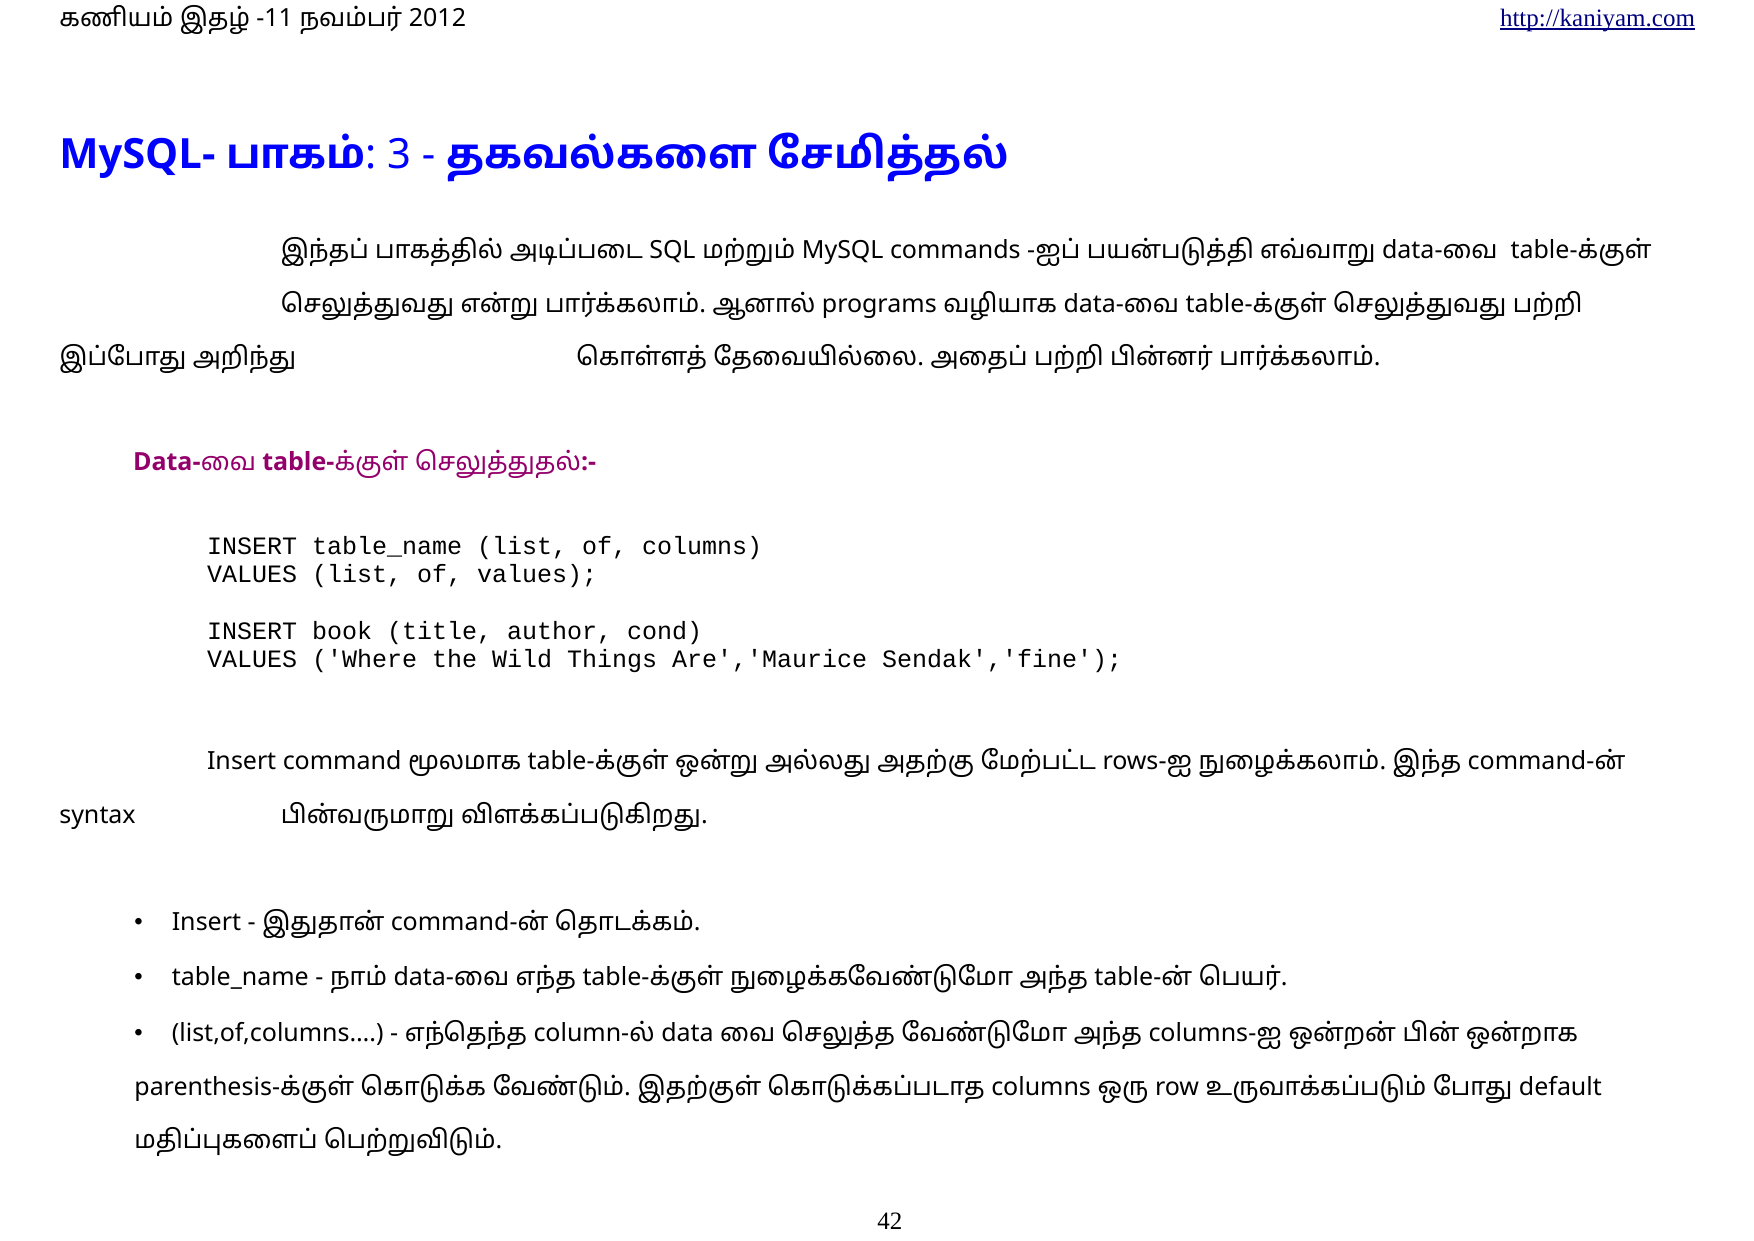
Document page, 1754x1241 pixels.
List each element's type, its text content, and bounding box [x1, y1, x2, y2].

list Insert - இதுதான் command-ன் தொடக்கம். [97, 903, 1695, 940]
list table_name - நாம் data-வை எந்த table-க்குள் நுழைக்கவேண்டுமோ அந்த table-ன் பெயர். [97, 959, 1695, 996]
text VALUES (list, of, values); [59, 562, 1695, 590]
subtitle MySQL- பாகம்: 3 - தகவல்களை சேமித்தல் [59, 123, 1695, 185]
text இந்தப் பாகத்தில் அடிப்படை SQL மற்றும் MySQL commands -ஐப் பயன்படுத்தி எவ்வாறு data-வை table-க்குள் செலுத்துவது என்று பார்க்கலாம். ஆனால் programs வழியாக data-வை table-க்குள் செலுத்துவது பற்றி இப்போது அறிந்து கொள்ளத் தேவையில்லை. அதைப் பற்றி பின்னர் பார்க்கலாம். Data-வை table-க்குள் செலுத்துதல்:- [59, 232, 1695, 481]
list (list,of,columns….) - எந்தெந்த column-ல் data வை செலுத்த வேண்டுமோ அந்த columns-ஐ ஒன்றன் பின் ஒன்றாக parenthesis-க்குள் கொடுக்க வேண்டும். இதற்குள் கொடுக்கப்படாத columns ஒரு row உருவாக்கப்படும் போது default மதிப்புகளைப் பெற்றுவிடும். [97, 1014, 1695, 1159]
text INSERT table_name (list, of, columns) [59, 533, 1695, 562]
text INSERT book (title, author, cond) [59, 618, 1695, 647]
text VALUES ('Where the Wild Things Are','Maurice Sendak','fine'); Insert command மூலமாக table-க்குள் ஒன்று அல்லது அதற்கு மேற்பட்ட rows-ஐ நுழைக்கலாம். இந்த command-ன் syntax பின்வருமாறு விளக்கப்படுகிறது. [59, 647, 1695, 834]
